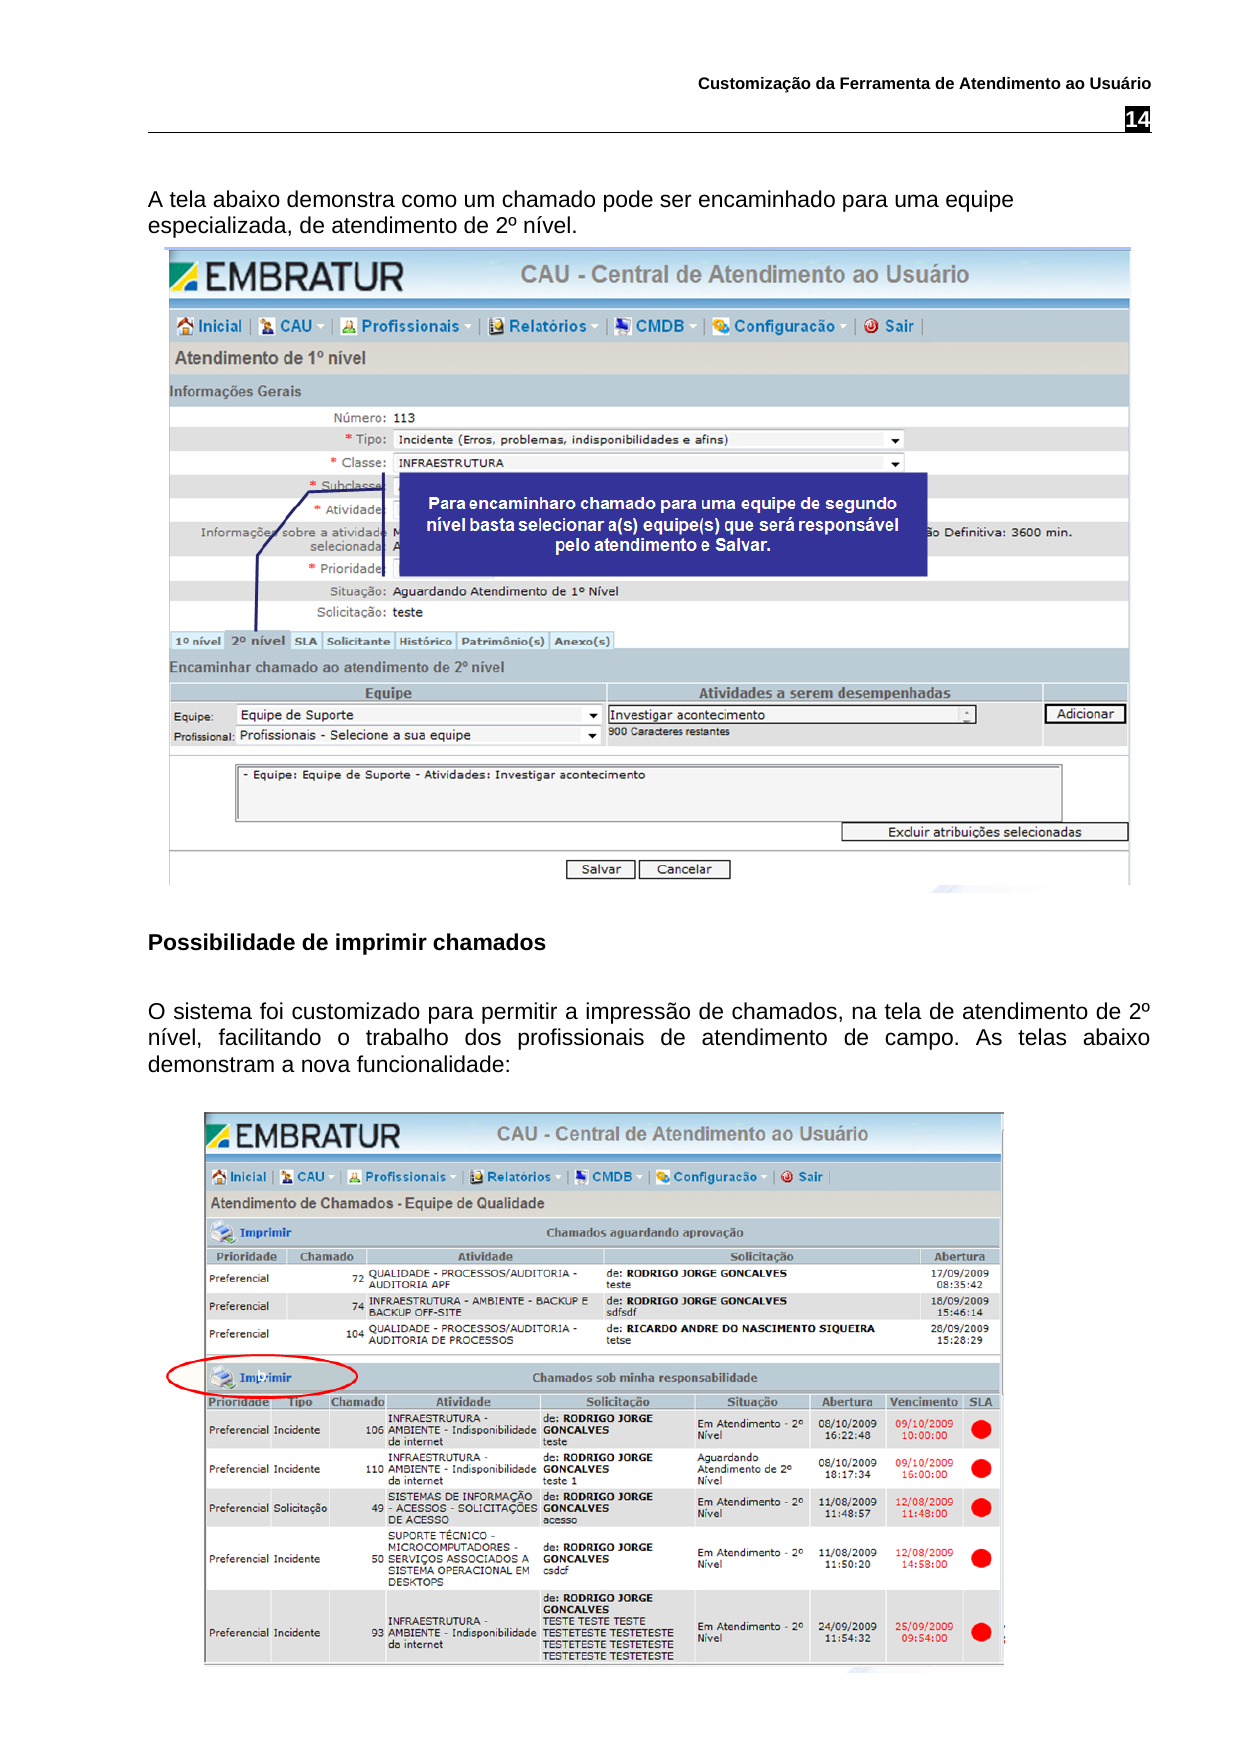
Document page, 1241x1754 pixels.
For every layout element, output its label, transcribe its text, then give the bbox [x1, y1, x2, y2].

text A tela abaixo demonstra como um chamado pode ser encaminhado para uma equipe especializada, de atendimento de 2º nível. [148, 186, 1152, 238]
subtitle Possibilidade de imprimir chamados [148, 928, 1152, 998]
picture [164, 247, 1132, 893]
picture [164, 1112, 1005, 1673]
text O sistema foi customizado para permitir a impressão de chamados, na tela de atendimento de 2º nível, facilitando o trabalho dos profissionais de atendimento de campo. As telas abaixo demonstram a nova funcionalidade: [148, 998, 1152, 1077]
